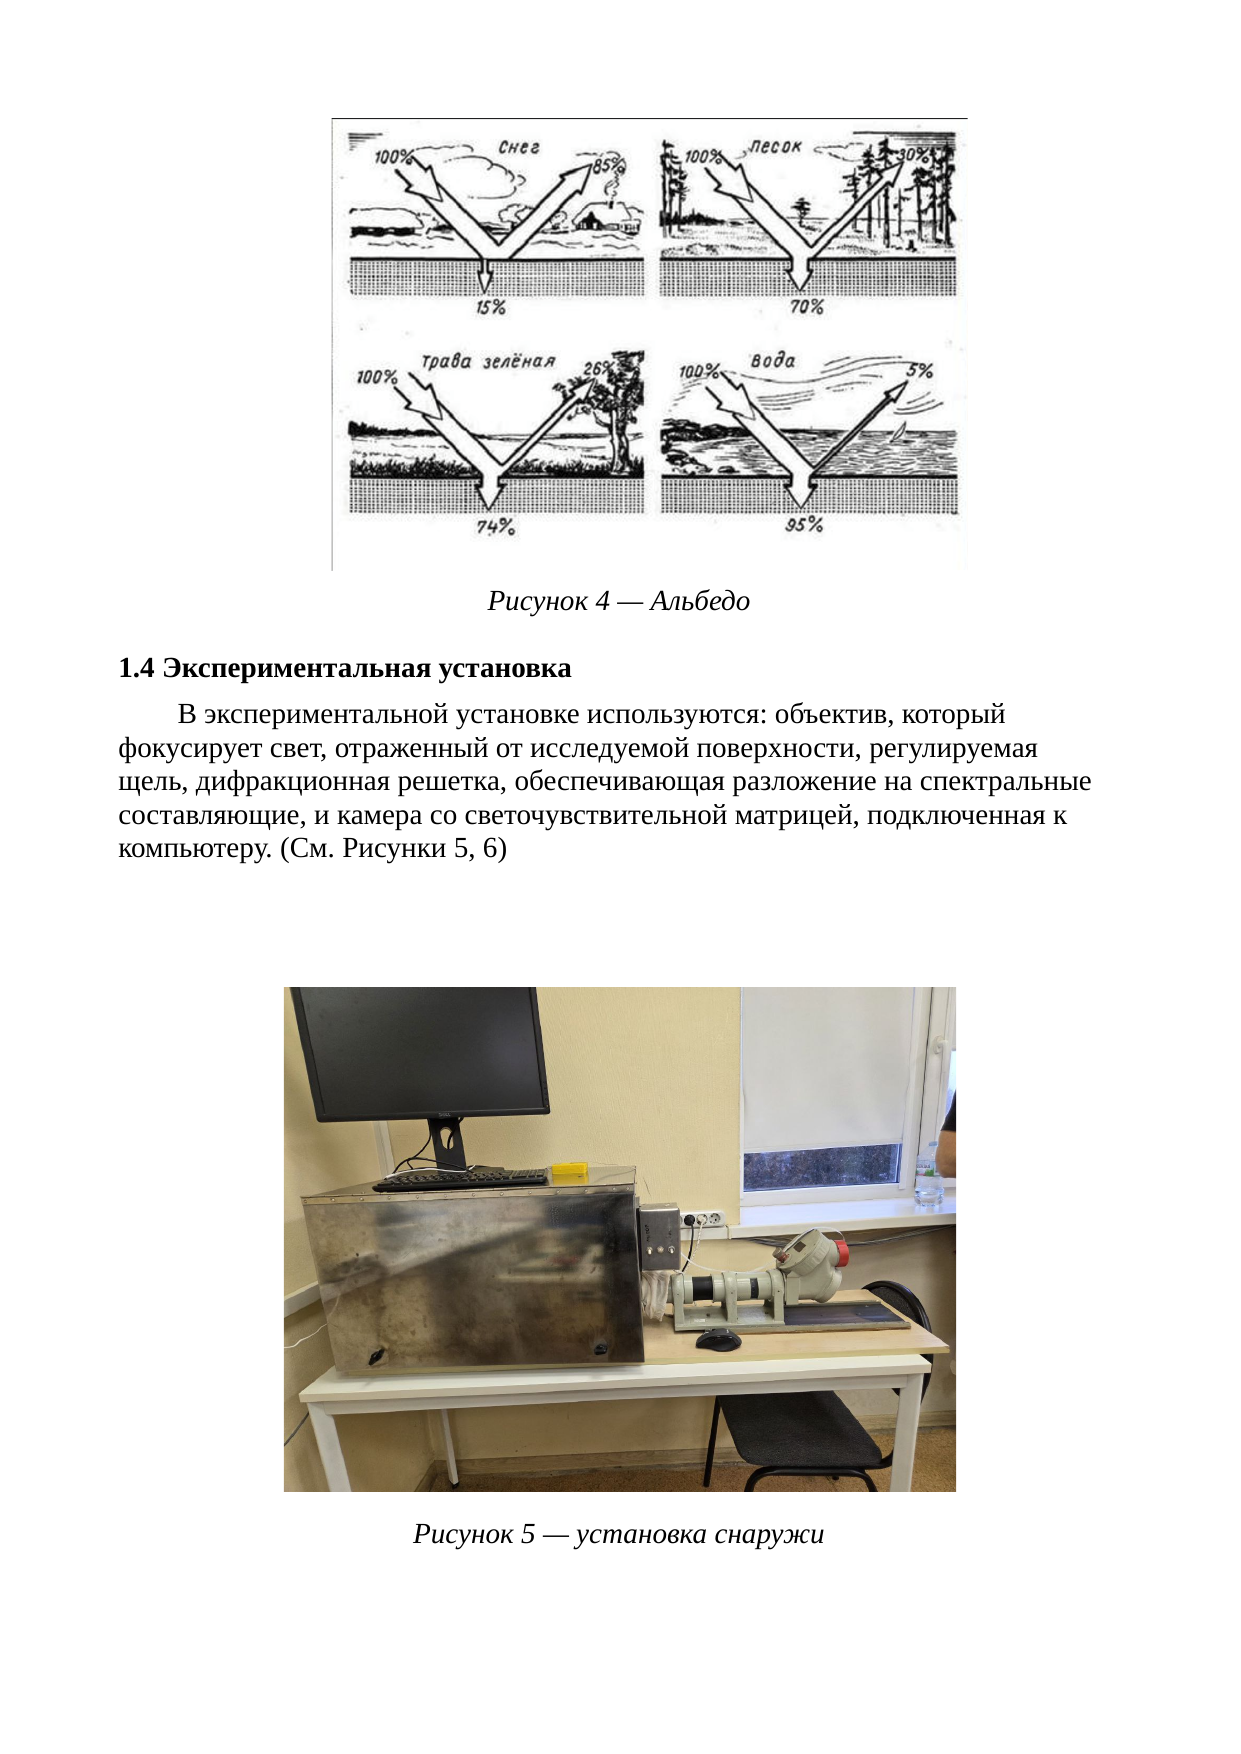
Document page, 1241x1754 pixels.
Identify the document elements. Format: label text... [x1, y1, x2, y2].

picture [331, 118, 968, 571]
picture [283, 987, 957, 1492]
text В экспериментальной установке используются: объектив, который фокусирует свет, отраженный от исследуемой поверхности, регулируемая щель, дифракционная решетка, обеспечивающая разложение на спектральные составляющие, и камера со светочувствительной матрицей, подключенная к компьютеру. (См. Рисунки 5, 6) [118, 696, 1110, 864]
text Рисунок 5 — установка снаружи [118, 1517, 1122, 1550]
subtitle 1.4 Экспериментальная установка [118, 650, 1122, 684]
text Рисунок 4 — Альбедо [118, 583, 1122, 617]
